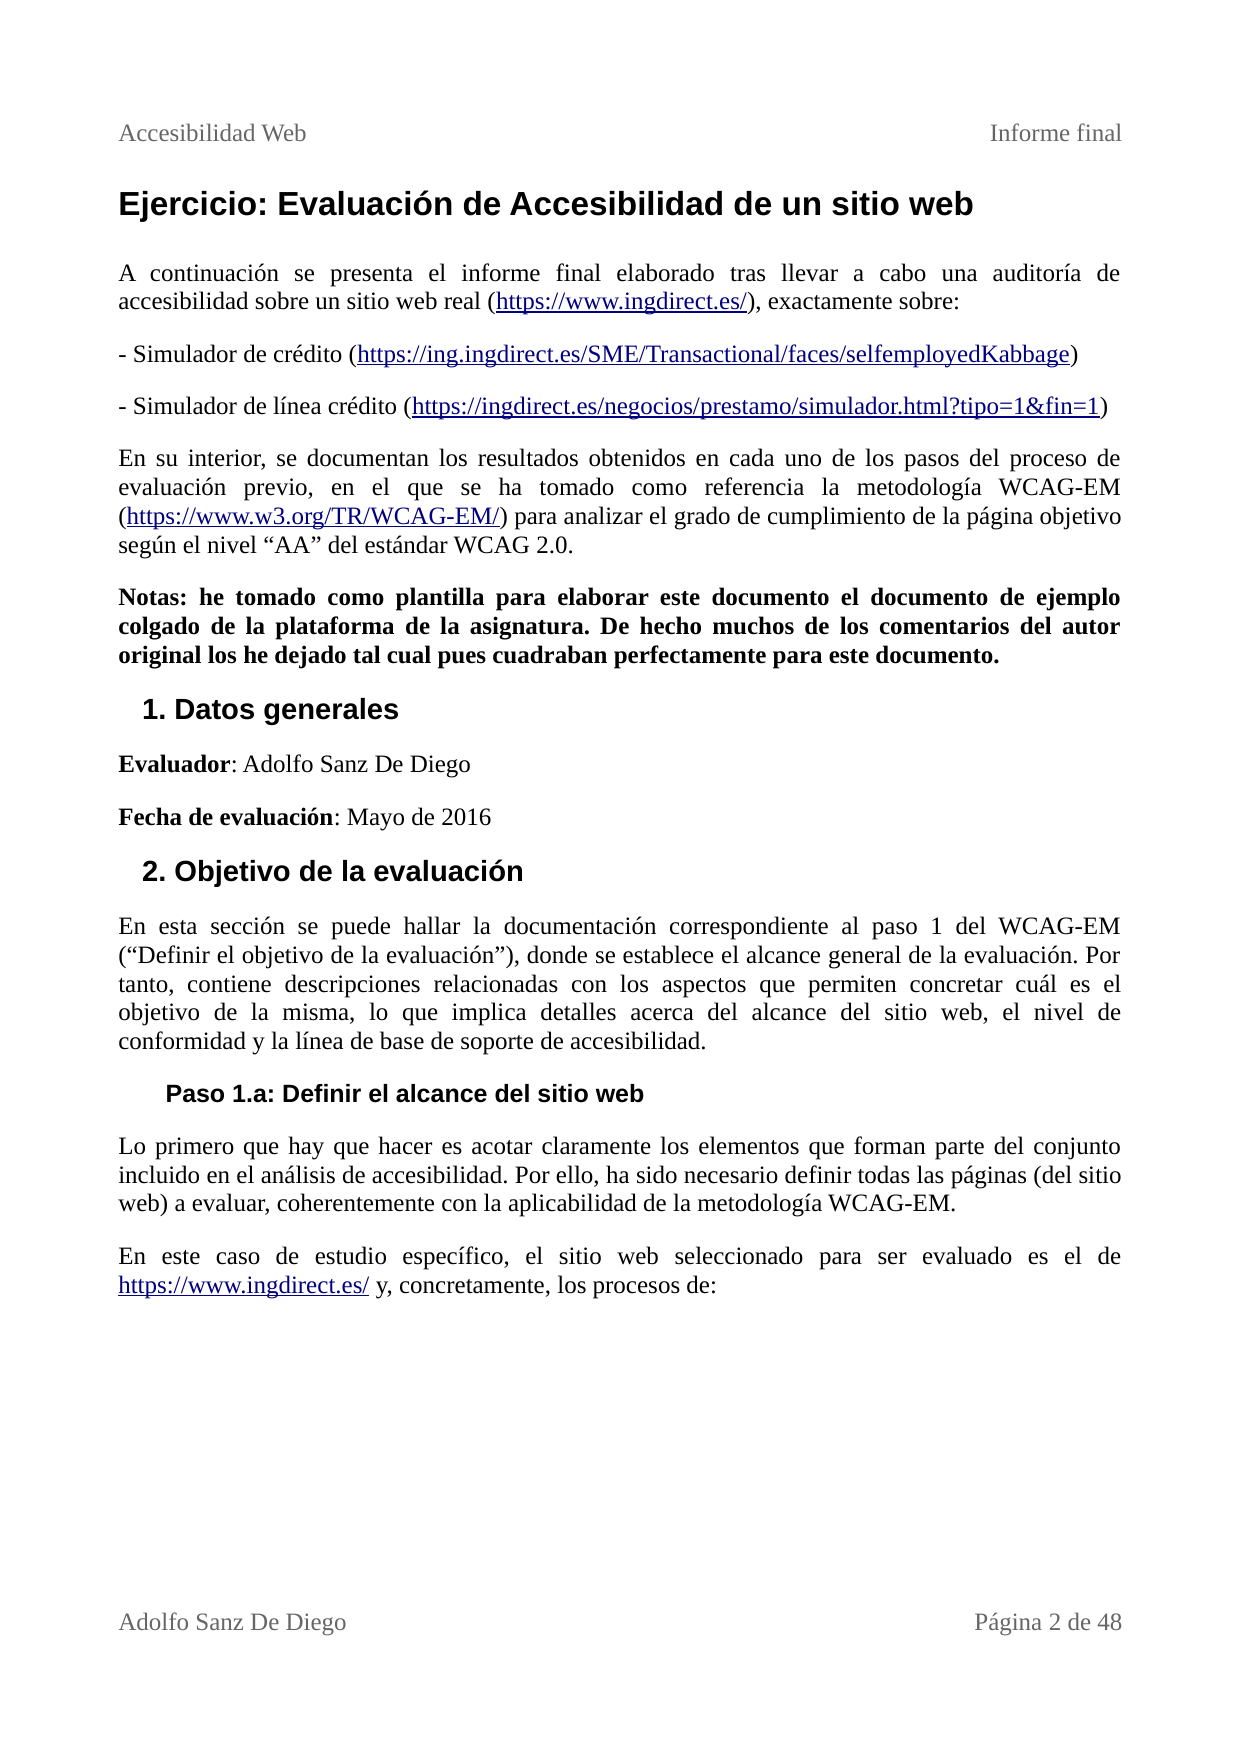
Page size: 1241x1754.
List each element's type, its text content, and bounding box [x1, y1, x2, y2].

text A continuación se presenta el informe final elaborado tras llevar a cabo una auditoría de accesibilidad sobre un sitio web real (https://www.ingdirect.es/), exactamente sobre: [118, 258, 1122, 315]
text Evaluador: Adolfo Sanz De Diego [118, 749, 1122, 778]
text Fecha de evaluación: Mayo de 2016 [118, 802, 1122, 830]
text En esta sección se puede hallar la documentación correspondiente al paso 1 del WCAG-EM (“Definir el objetivo de la evaluación”), donde se establece el alcance general de la evaluación. Por tanto, contiene descripciones relacionadas con los aspectos que permiten concretar cuál es el objetivo de la misma, lo que implica detalles acerca del alcance del sitio web, el nivel de conformidad y la línea de base de soporte de accesibilidad. [118, 911, 1122, 1055]
subtitle Ejercicio: Evaluación de Accesibilidad de un sitio web [118, 184, 1122, 222]
text En su interior, se documentan los resultados obtenidos en cada uno de los pasos del proceso de evaluación previo, en el que se ha tomado como referencia la metodología WCAG-EM (https://www.w3.org/TR/WCAG-EM/) para analizar el grado de cumplimiento de la página objetivo según el nivel “AA” del estándar WCAG 2.0. [118, 443, 1122, 558]
subtitle Objetivo de la evaluación [142, 854, 1122, 888]
text Lo primero que hay que hacer es acotar claramente los elementos que forman parte del conjunto incluido en el análisis de accesibilidad. Por ello, ha sido necesario definir todas las páginas (del sitio web) a evaluar, coherentemente con la aplicabilidad de la metodología WCAG-EM. [118, 1131, 1122, 1217]
text - Simulador de crédito (https://ing.ingdirect.es/SME/Transactional/faces/selfemployedKabbage) [118, 339, 1122, 367]
text - Simulador de línea crédito (https://ingdirect.es/negocios/prestamo/simulador.html?tipo=1&fin=1) [118, 391, 1122, 420]
text En este caso de estudio específico, el sitio web seleccionado para ser evaluado es el de https://www.ingdirect.es/ y, concretamente, los procesos de: [118, 1241, 1122, 1298]
subtitle Paso 1.a: Definir el alcance del sitio web [165, 1079, 1122, 1107]
subtitle Datos generales [142, 692, 1122, 726]
text Notas: he tomado como plantilla para elaborar este documento el documento de ejemplo colgado de la plataforma de la asignatura. De hecho muchos de los comentarios del autor original los he dejado tal cual pues cuadraban perfectamente para este documento. [118, 582, 1122, 668]
